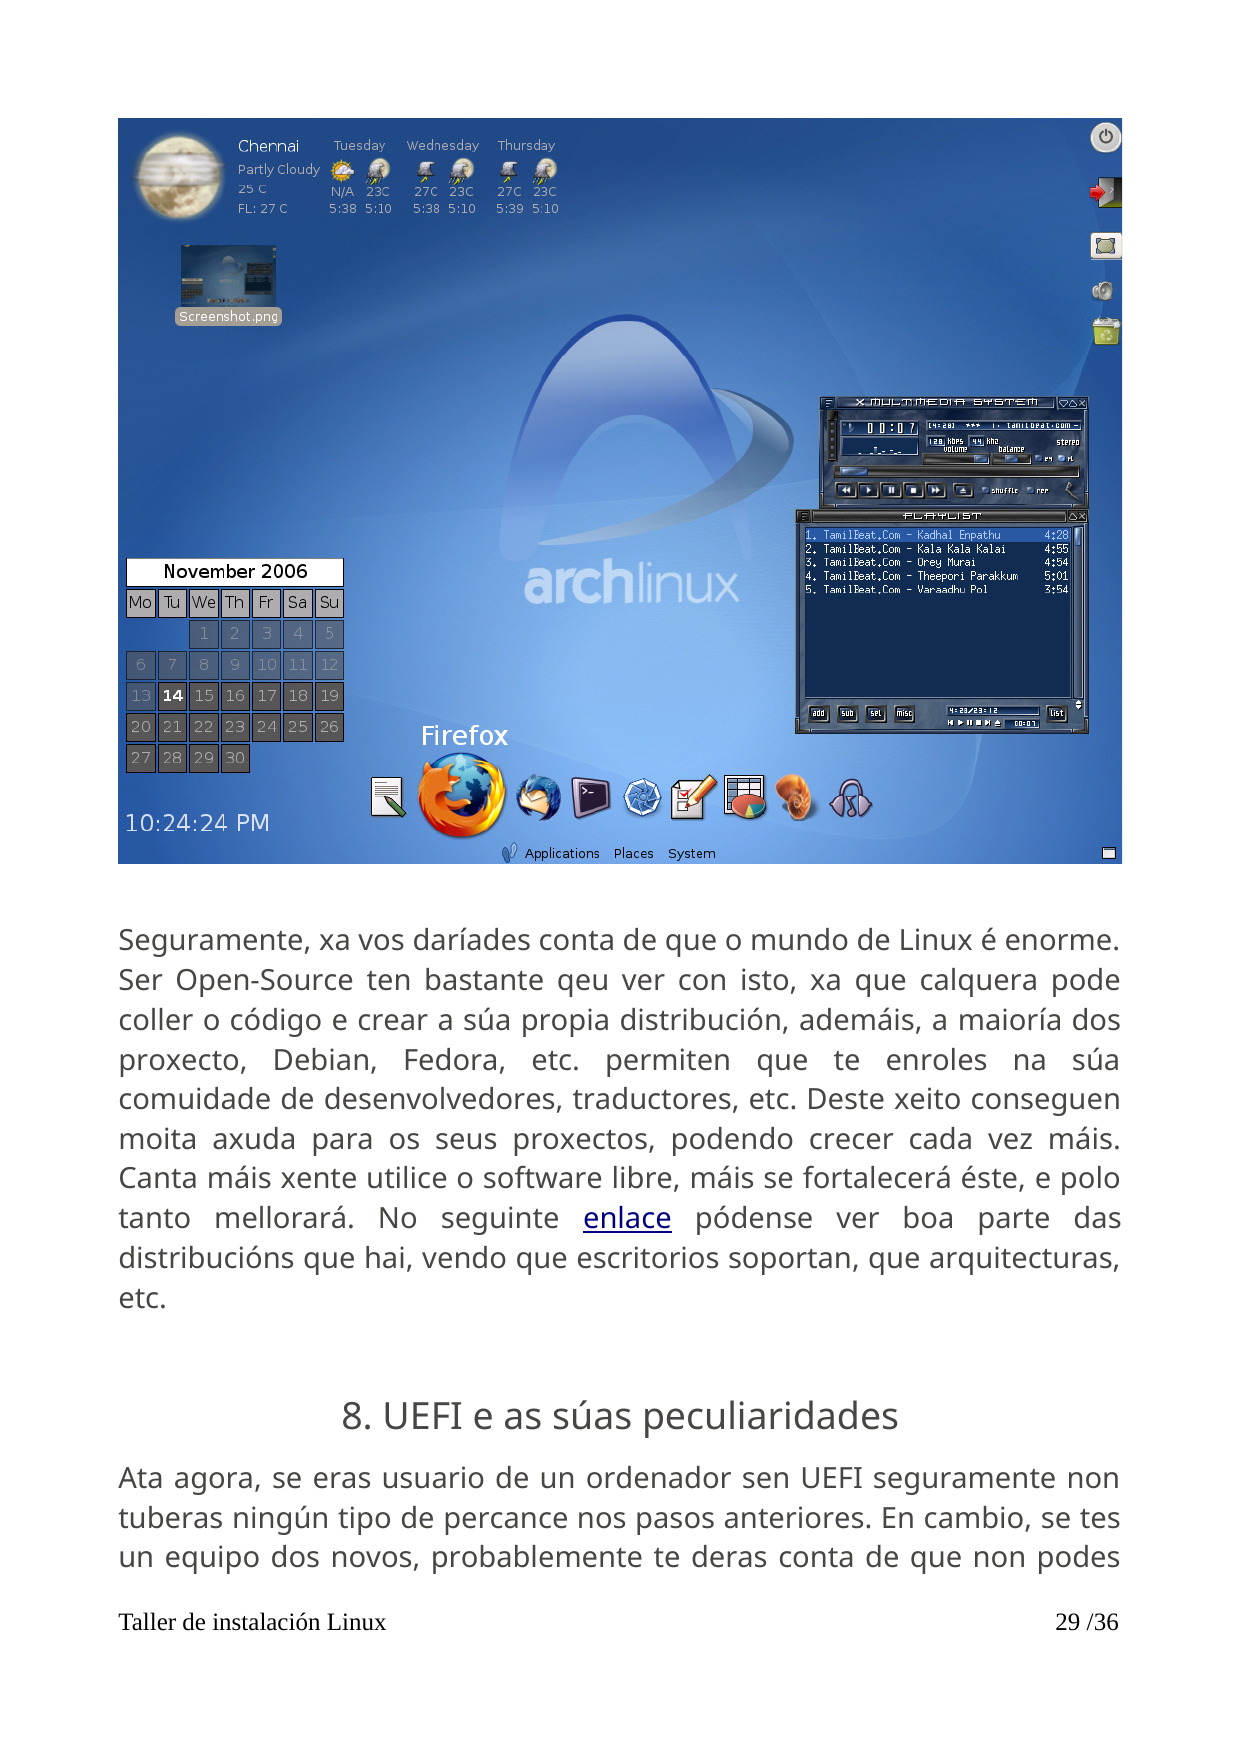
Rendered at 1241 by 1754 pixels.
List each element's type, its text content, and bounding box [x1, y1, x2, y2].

text Seguramente, xa vos daríades conta de que o mundo de Linux é enorme. Ser Open-Source ten bastante qeu ver con isto, xa que calquera pode coller o código e crear a súa propia distribución, ademáis, a maioría dos proxecto, Debian, Fedora, etc. permiten que te enroles na súa comuidade de desenvolvedores, traductores, etc. Deste xeito conseguen moita axuda para os seus proxectos, podendo crecer cada vez máis. Canta máis xente utilice o software libre, máis se fortalecerá éste, e polo tanto mellorará. No seguinte enlace pódense ver boa parte das distribucións que hai, vendo que escritorios soportan, que arquitecturas, etc. [118, 920, 1122, 1317]
picture [118, 118, 1123, 864]
text Ata agora, se eras usuario de un ordenador sen UEFI seguramente non tuberas ningún tipo de percance nos pasos anteriores. En cambio, se tes un equipo dos novos, probablemente te deras conta de que non podes [118, 1457, 1122, 1576]
text 8. UEFI e as súas peculiaridades [118, 1389, 1122, 1441]
